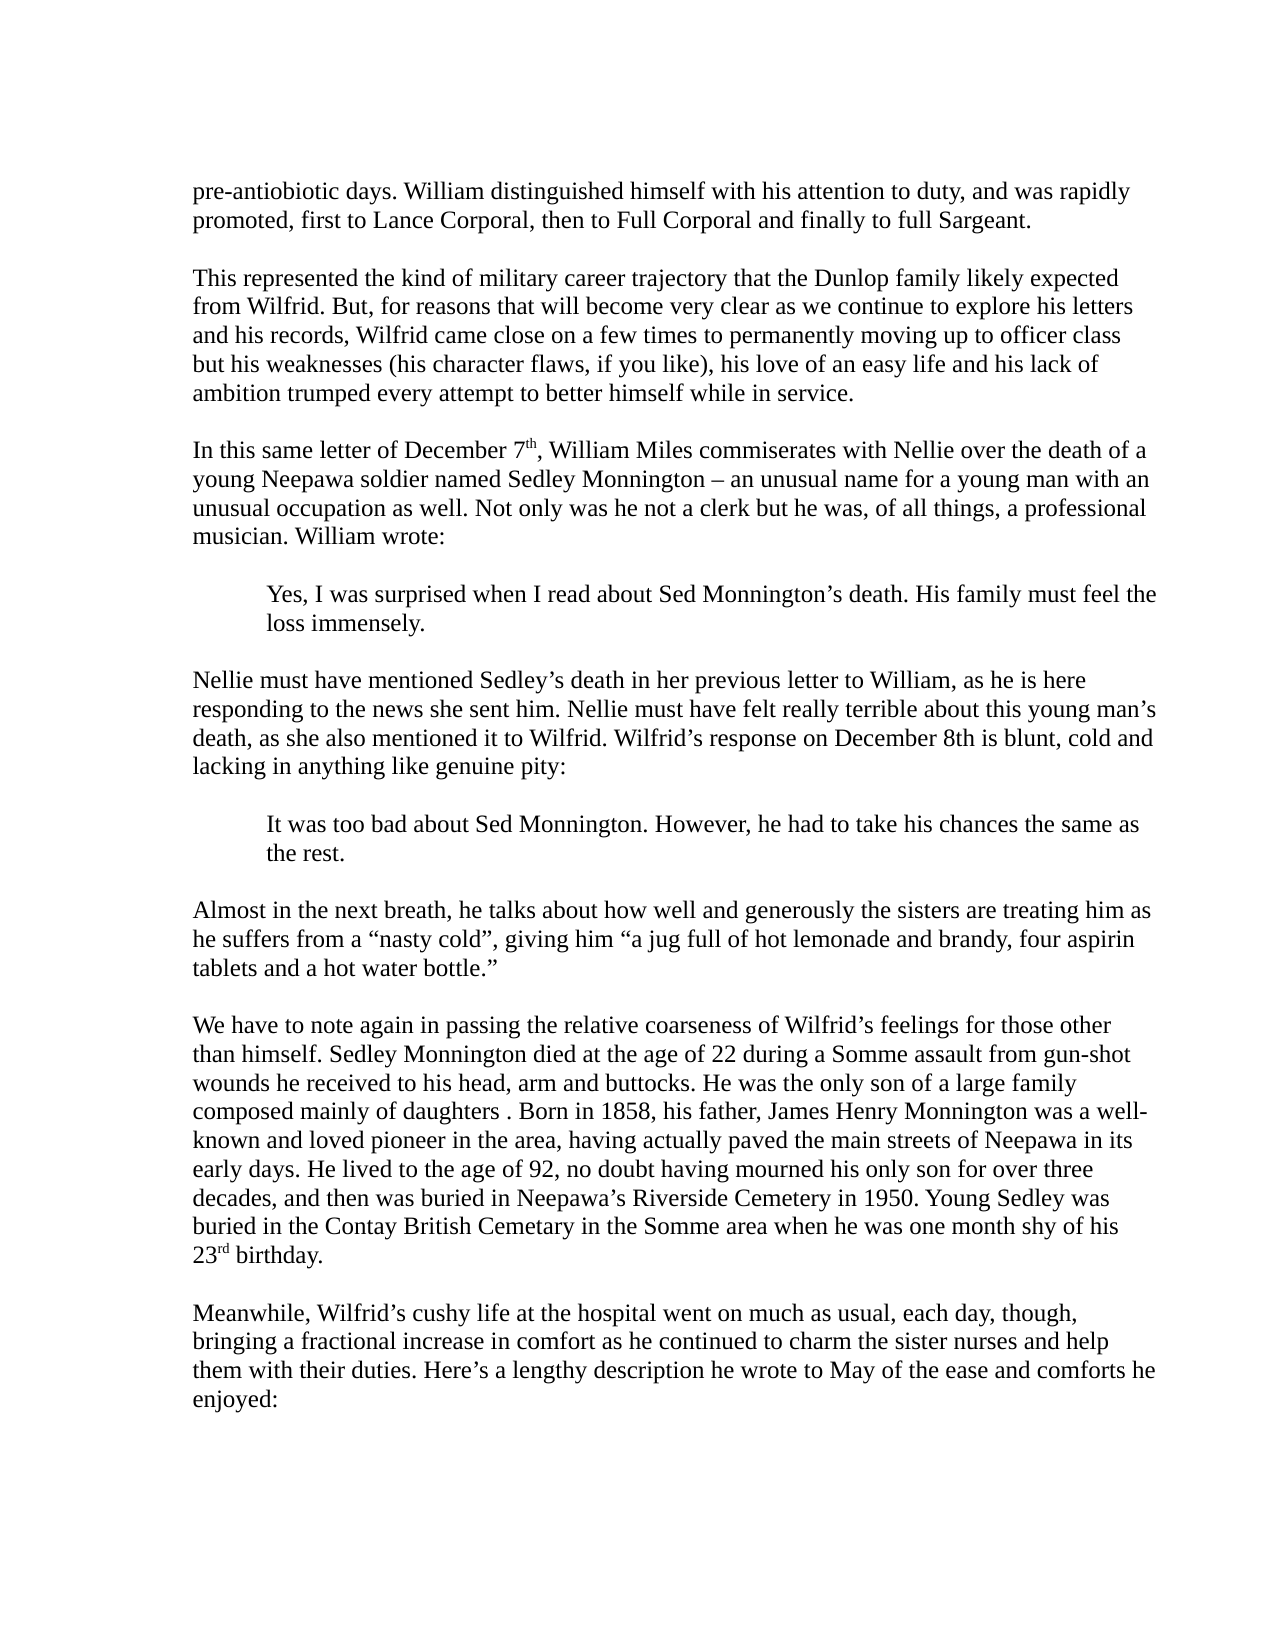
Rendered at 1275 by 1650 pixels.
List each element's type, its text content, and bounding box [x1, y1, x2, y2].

text It was too bad about Sed Monnington. However, he had to take his chances the same as the rest. [266, 809, 1158, 866]
text Yes, I was surprised when I read about Sed Monnington’s death. His family must feel the loss immensely. [266, 579, 1158, 636]
text pre-antiobiotic days. William distinguished himself with his attention to duty, and was rapidly promoted, first to Lance Corporal, then to Full Corporal and finally to full Sargeant. [192, 176, 1158, 234]
text In this same letter of December 7th, William Miles commiserates with Nellie over the death of a young Neepawa soldier named Sedley Monnington – an unusual name for a young man with an unusual occupation as well. Not only was he not a clerk but he was, of all things, a professional musician. William wrote: [192, 435, 1158, 550]
text Almost in the next breath, he talks about how well and generously the sisters are treating him as he suffers from a “nasty cold”, giving him “a jug full of hot lemonade and brandy, four aspirin tablets and a hot water bottle.” [192, 895, 1158, 981]
text Nellie must have mentioned Sedley’s death in her previous letter to William, as he is here responding to the news she sent him. Nellie must have felt really terrible about this young man’s death, as she also mentioned it to Wilfrid. Wilfrid’s response on December 8th is blunt, cold and lacking in anything like genuine pity: [192, 665, 1158, 780]
text This represented the kind of military career trajectory that the Dunlop family likely expected from Wilfrid. But, for reasons that will become very clear as we continue to explore his letters and his records, Wilfrid came close on a few times to permanently moving up to officer class but his weaknesses (his character flaws, if you like), his love of an easy life and his lack of ambition trumped every attempt to better himself while in service. [192, 263, 1158, 406]
text Meanwhile, Wilfrid’s cushy life at the hospital went on much as usual, each day, though, bringing a fractional increase in comfort as he continued to charm the sister nurses and help them with their duties. Here’s a lengthy description he wrote to May of the ease and comforts he enjoyed: [192, 1298, 1158, 1413]
text We have to note again in passing the relative coarseness of Wilfrid’s feelings for those other than himself. Sedley Monnington died at the age of 22 during a Somme assault from gun-shot wounds he received to his head, arm and buttocks. He was the only son of a large family composed mainly of daughters . Born in 1858, his father, James Henry Monnington was a well-known and loved pioneer in the area, having actually paved the main streets of Neepawa in its early days. He lived to the age of 92, no doubt having mourned his only son for over three decades, and then was buried in Neepawa’s Riverside Cemetery in 1950. Young Sedley was buried in the Contay British Cemetary in the Somme area when he was one month shy of his 23rd birthday. [192, 1010, 1158, 1269]
